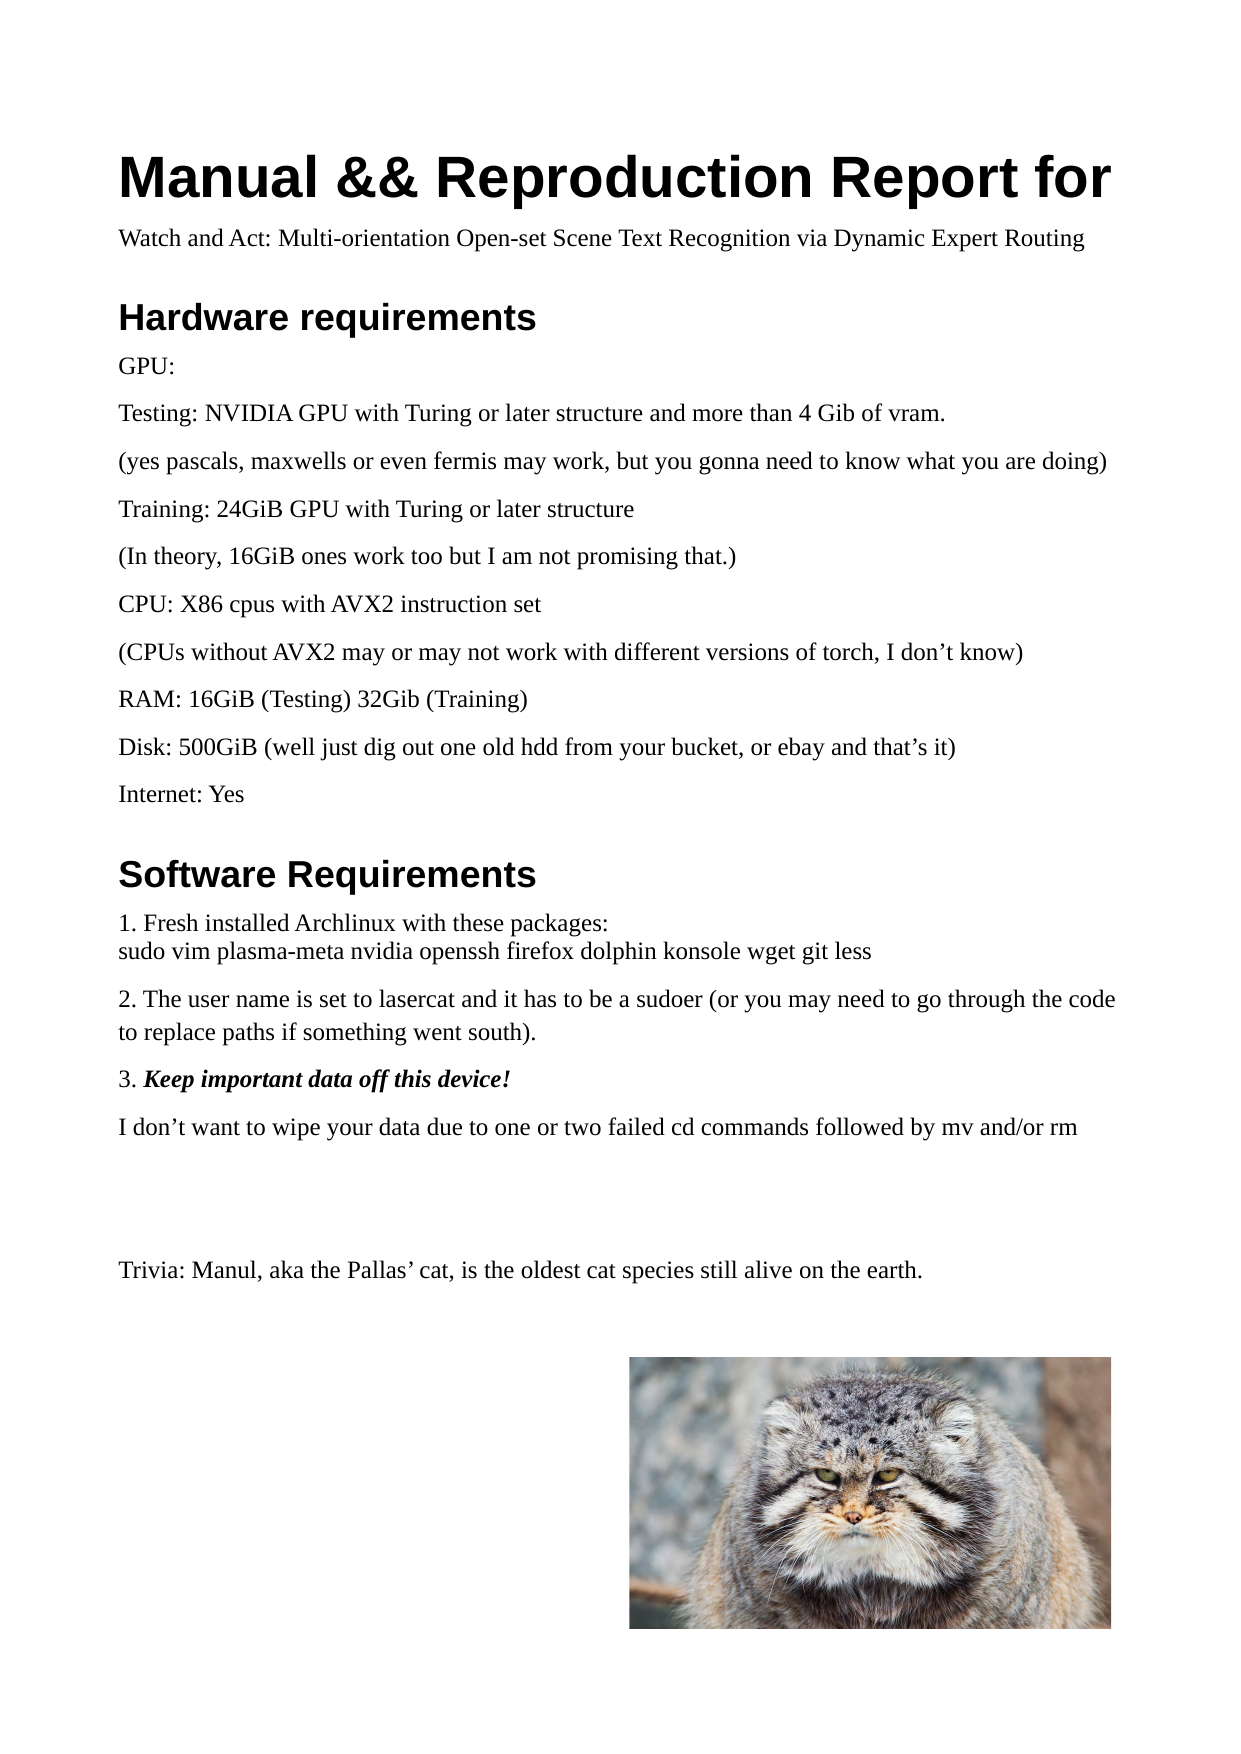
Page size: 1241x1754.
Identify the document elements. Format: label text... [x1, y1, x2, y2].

text 2. The user name is set to lasercat and it has to be a sudoer (or you may need to go through the code to replace paths if something went south). [118, 984, 1122, 1046]
text GPU: [118, 351, 1122, 380]
text Testing: NVIDIA GPU with Turing or later structure and more than 4 Gib of vram. [118, 398, 1122, 427]
text Training: 24GiB GPU with Turing or later structure [118, 494, 1122, 522]
text Internet: Yes [118, 779, 1122, 808]
text I don’t want to wipe your data due to one or two failed cd commands followed by mv and/or rm [118, 1112, 1122, 1141]
text Disk: 500GiB (well just dig out one old hdd from your bucket, or ebay and that’s it) [118, 732, 1122, 761]
text CPU: X86 cpus with AVX2 instruction set [118, 589, 1122, 618]
text RAM: 16GiB (Testing) 32Gib (Training) [118, 684, 1122, 713]
text (In theory, 16GiB ones work too but I am not promising that.) [118, 541, 1122, 570]
text Watch and Act: Multi-orientation Open-set Scene Text Recognition via Dynamic Expert Routing [118, 223, 1122, 251]
subtitle Software Requirements [118, 852, 1122, 895]
text 3. Keep important data off this device! [118, 1064, 1122, 1093]
text (CPUs without AVX2 may or may not work with different versions of torch, I don’t know) [118, 637, 1122, 665]
picture [629, 1357, 1112, 1629]
text (yes pascals, maxwells or even fermis may work, but you gonna need to know what you are doing) [118, 446, 1122, 475]
subtitle Hardware requirements [118, 295, 1122, 338]
title Manual && Reproduction Report for [118, 143, 1113, 210]
text sudo vim plasma-meta nvidia openssh firefox dolphin konsole wget git less [118, 936, 1122, 965]
text Trivia: Manul, aka the Pallas’ cat, is the oldest cat species still alive on the earth. [118, 1255, 1122, 1284]
text 1. Fresh installed Archlinux with these packages: [118, 908, 1122, 936]
